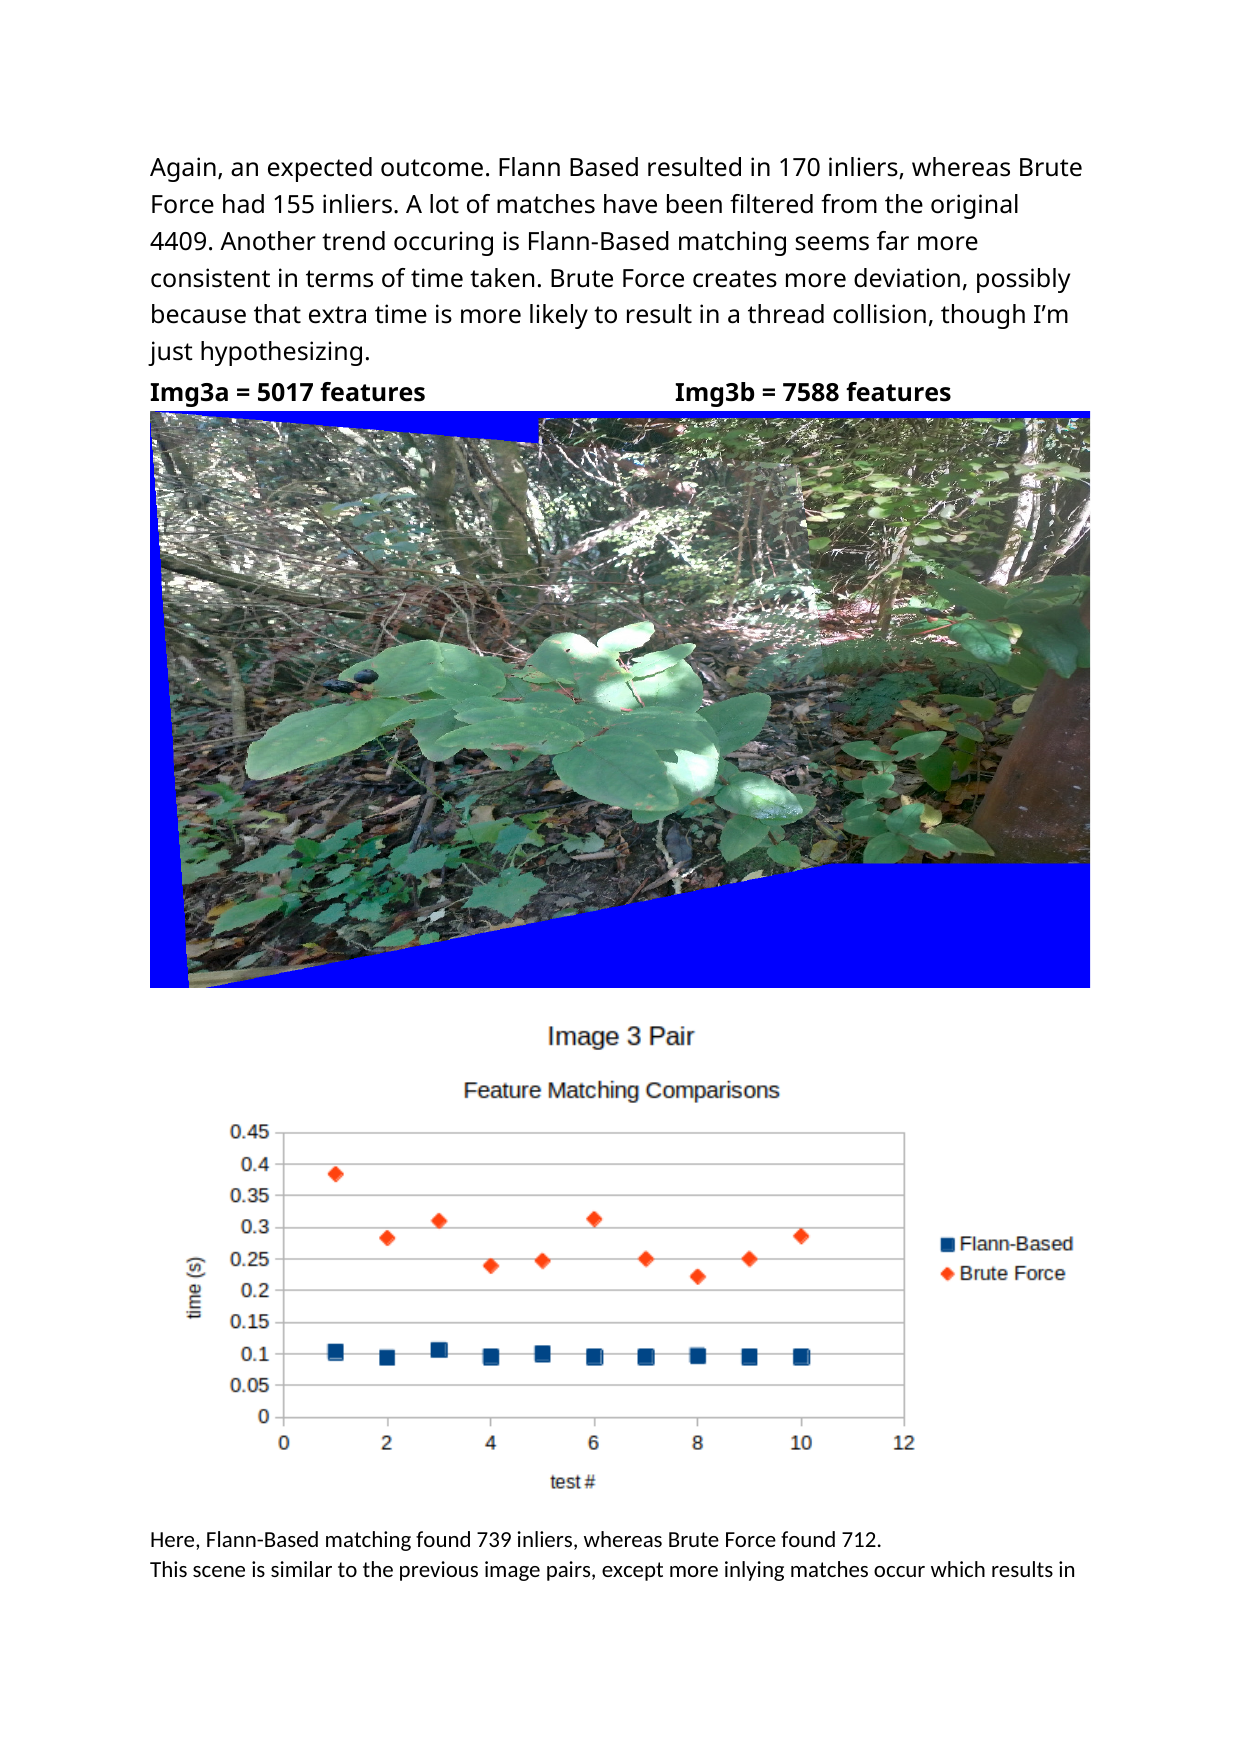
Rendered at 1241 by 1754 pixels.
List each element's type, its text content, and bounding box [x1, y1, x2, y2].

subtitle Again, an expected outcome. Flann Based resulted in 170 inliers, whereas Brute Force had 155 inliers. A lot of matches have been filtered from the original 4409. Another trend occuring is Flann-Based matching seems far more consistent in terms of time taken. Brute Force creates more deviation, possibly because that extra time is more likely to result in a thread collision, though I’m just hypothesizing. [150, 150, 1090, 368]
text Here, Flann-Based matching found 739 inliers, whereas Brute Force found 712. This scene is similar to the previous image pairs, except more inlying matches occur which results in [150, 988, 1090, 1584]
subtitle Img3a = 5017 features Img3b = 7588 features [150, 375, 1090, 409]
picture [151, 994, 1092, 1523]
picture [150, 411, 1091, 988]
